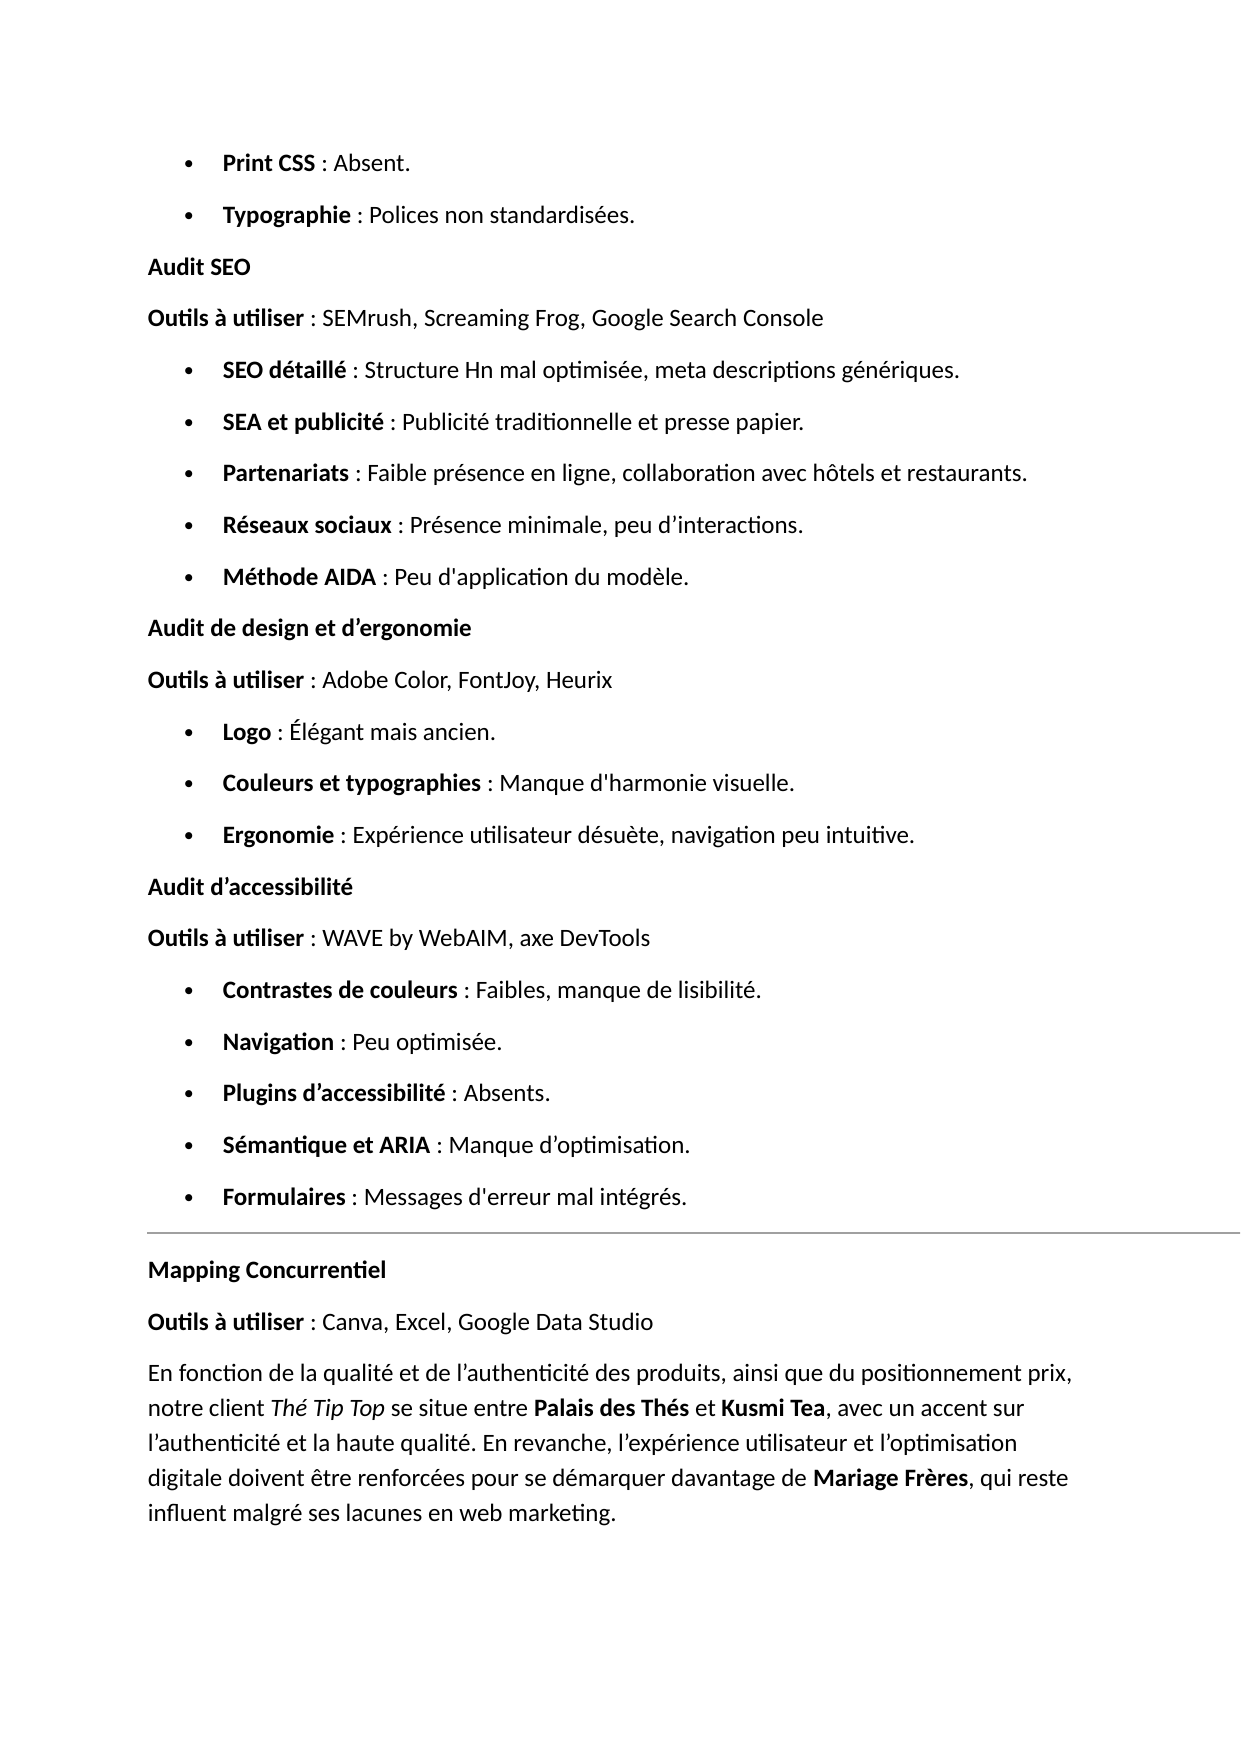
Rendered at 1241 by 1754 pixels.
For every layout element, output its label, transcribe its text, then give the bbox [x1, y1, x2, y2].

text Outils à utiliser : WAVE by WebAIM, axe DevTools [148, 923, 1093, 953]
text Mapping Concurrentiel [148, 1254, 1093, 1284]
list Couleurs et typographies : Manque d'harmonie visuelle. [185, 768, 1093, 798]
list Typographie : Polices non standardisées. [185, 199, 1093, 230]
text Outils à utiliser : Canva, Excel, Google Data Studio [148, 1306, 1093, 1336]
text Audit SEO [148, 251, 1093, 281]
text Audit de design et d’ergonomie [148, 613, 1093, 643]
list SEA et publicité : Publicité traditionnelle et presse papier. [185, 406, 1093, 436]
list Partenariats : Faible présence en ligne, collaboration avec hôtels et restaurants. [185, 458, 1093, 488]
text Audit d’accessibilité [148, 871, 1093, 901]
list Sémantique et ARIA : Manque d’optimisation. [185, 1129, 1093, 1160]
list Méthode AIDA : Peu d'application du modèle. [185, 561, 1093, 591]
list Plugins d’accessibilité : Absents. [185, 1078, 1093, 1108]
text Outils à utiliser : Adobe Color, FontJoy, Heurix [148, 664, 1093, 695]
text Outils à utiliser : SEMrush, Screaming Frog, Google Search Console [148, 303, 1093, 333]
list SEO détaillé : Structure Hn mal optimisée, meta descriptions génériques. [185, 354, 1093, 385]
list Print CSS : Absent. [185, 148, 1093, 178]
list Réseaux sociaux : Présence minimale, peu d’interactions. [185, 509, 1093, 540]
list Ergonomie : Expérience utilisateur désuète, navigation peu intuitive. [185, 819, 1093, 850]
list Formulaires : Messages d'erreur mal intégrés. [185, 1181, 1093, 1211]
list Logo : Élégant mais ancien. [185, 716, 1093, 746]
text En fonction de la qualité et de l’authenticité des produits, ainsi que du positionnement prix, notre client Thé Tip Top se situe entre Palais des Thés et Kusmi Tea, avec un accent sur l’authenticité et la haute qualité. En revanche, l’expérience utilisateur et l’optimisation digitale doivent être renforcées pour se démarquer davantage de Mariage Frères, qui reste influent malgré ses lacunes en web marketing. [148, 1357, 1093, 1528]
list Navigation : Peu optimisée. [185, 1026, 1093, 1056]
list Contrastes de couleurs : Faibles, manque de lisibilité. [185, 974, 1093, 1005]
